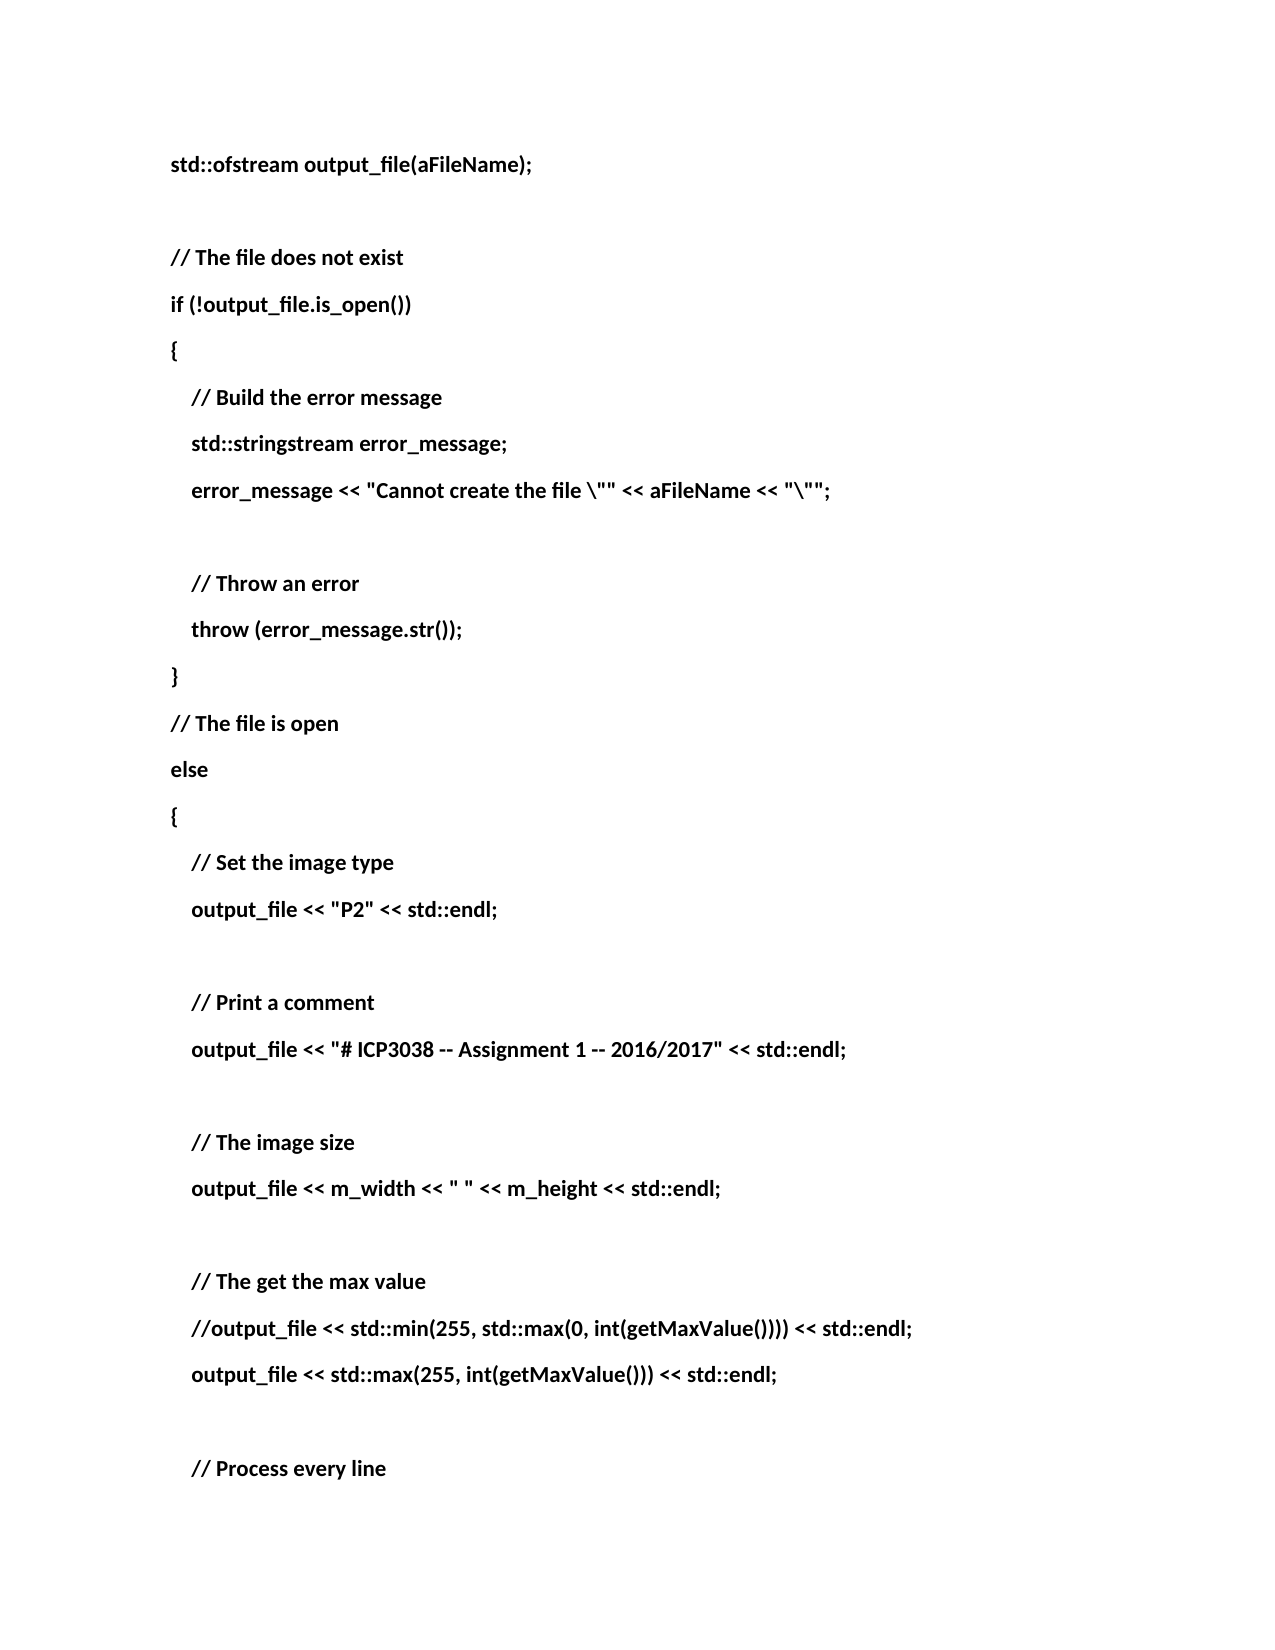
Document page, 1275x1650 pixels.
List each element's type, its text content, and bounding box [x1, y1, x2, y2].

text // The file is open [150, 709, 1125, 737]
text output_file << "P2" << std::endl; [150, 895, 1125, 923]
text // Throw an error [150, 569, 1125, 597]
text std::ofstream output_file(aFileName); [150, 150, 1125, 178]
text // Process every line [150, 1454, 1125, 1482]
text if (!output_file.is_open()) [150, 290, 1125, 318]
text // The get the max value [150, 1267, 1125, 1296]
text output_file << m_width << " " << m_height << std::endl; [150, 1174, 1125, 1202]
text output_file << std::max(255, int(getMaxValue())) << std::endl; [150, 1361, 1125, 1389]
text else [150, 755, 1125, 783]
text std::stringstream error_message; [150, 429, 1125, 457]
text { [150, 336, 1125, 364]
text // The file does not exist [150, 243, 1125, 271]
text error_message << "Cannot create the file \"" << aFileName << "\""; [150, 476, 1125, 504]
text // Print a comment [150, 988, 1125, 1016]
text throw (error_message.str()); [150, 616, 1125, 644]
text output_file << "# ICP3038 -- Assignment 1 -- 2016/2017" << std::endl; [150, 1035, 1125, 1063]
text { [150, 802, 1125, 830]
text // The image size [150, 1128, 1125, 1156]
text // Set the image type [150, 848, 1125, 876]
text //output_file << std::min(255, std::max(0, int(getMaxValue()))) << std::endl; [150, 1314, 1125, 1342]
text // Build the error message [150, 383, 1125, 411]
text } [150, 662, 1125, 690]
